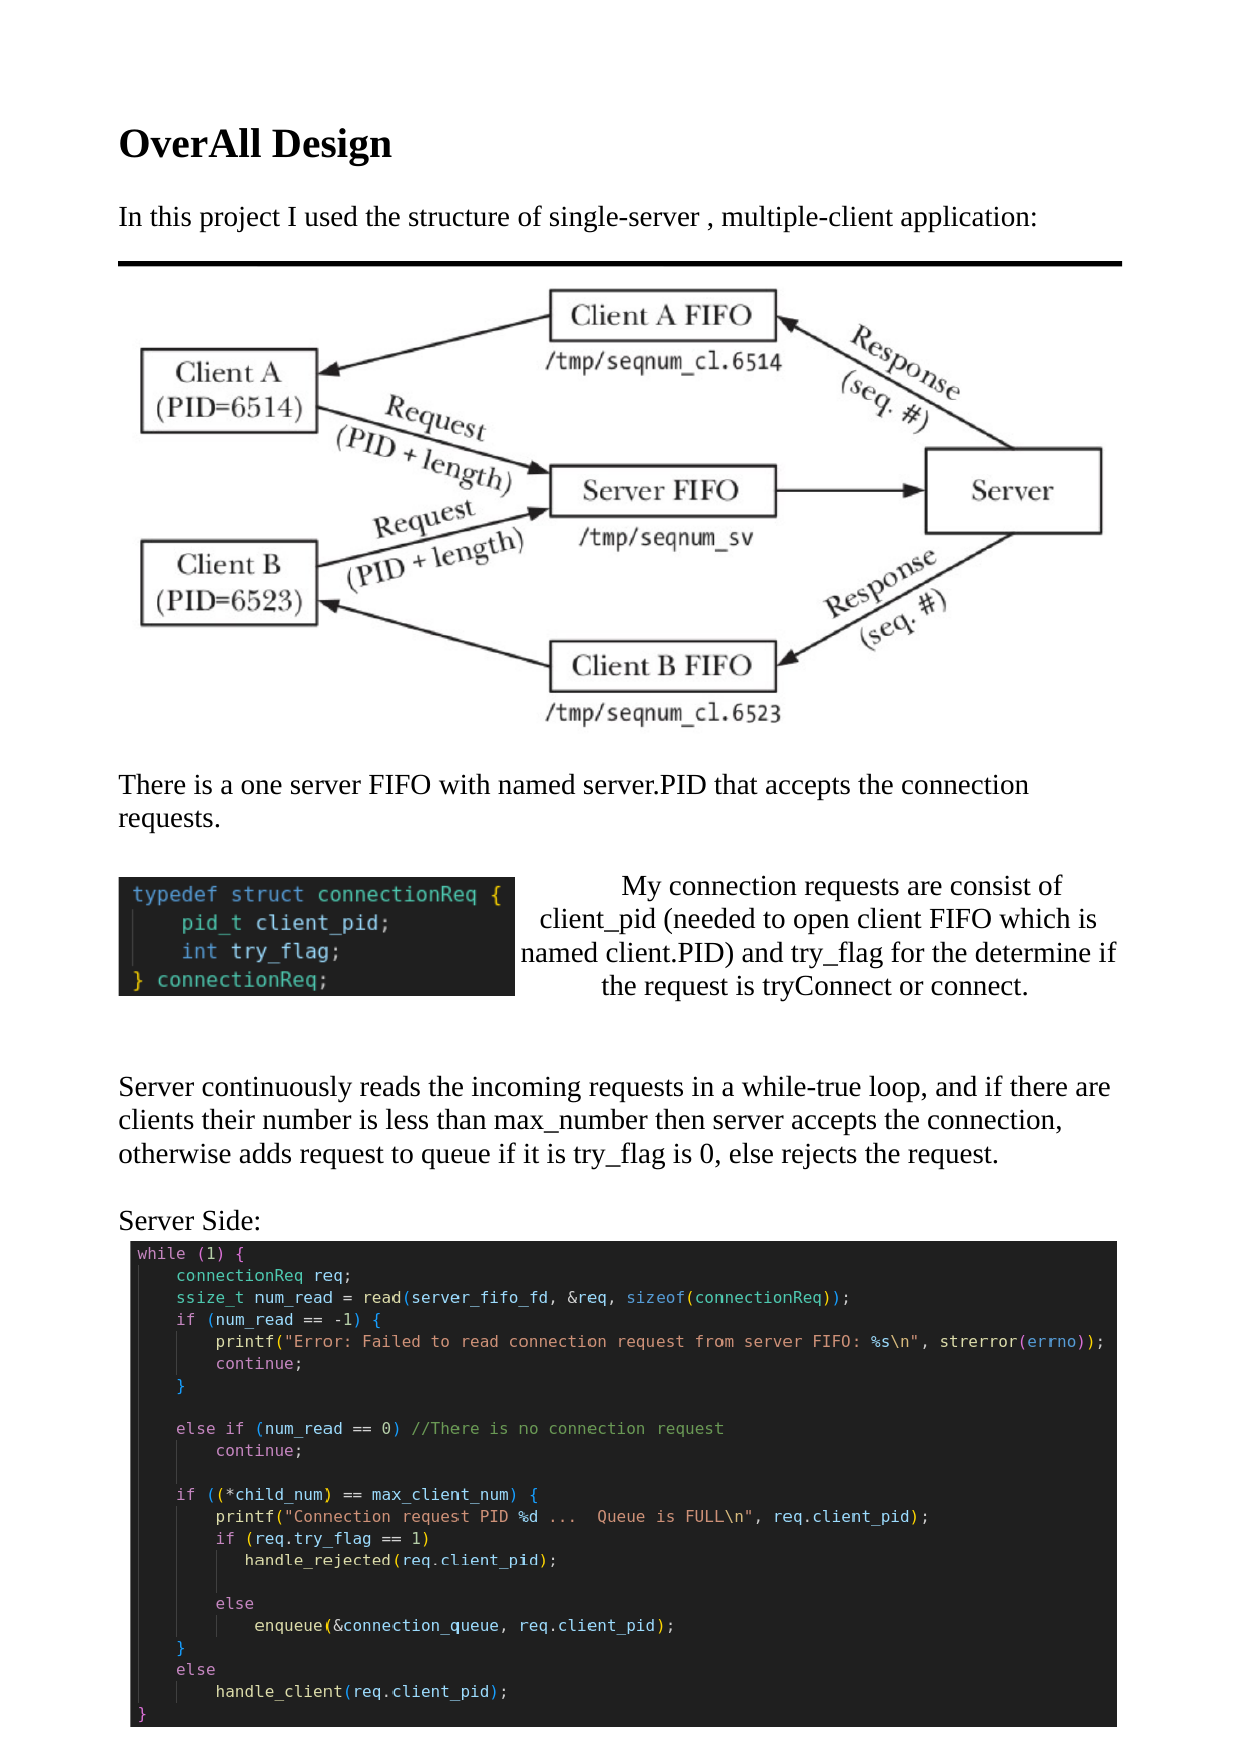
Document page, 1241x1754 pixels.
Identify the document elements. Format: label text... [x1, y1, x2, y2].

text There is a one server FIFO with named server.PID that accepts the connection requests. [118, 767, 1122, 834]
text Server Side: [118, 1203, 1122, 1237]
picture [118, 877, 515, 996]
text My connection requests are consist of client_pid (needed to open client FIFO which is named client.PID) and try_flag for the determine if the request is tryConnect or connect. [118, 868, 1122, 1002]
picture [130, 1241, 1117, 1727]
text OverAll Design [118, 118, 1122, 166]
picture [118, 261, 1123, 739]
text Server continuously reads the incoming requests in a while-true loop, and if there are clients their number is less than max_number then server accepts the connection, otherwise adds request to queue if it is try_flag is 0, else rejects the request. [118, 1069, 1122, 1169]
text In this project I used the structure of single-server , multiple-client application: [118, 199, 1122, 233]
